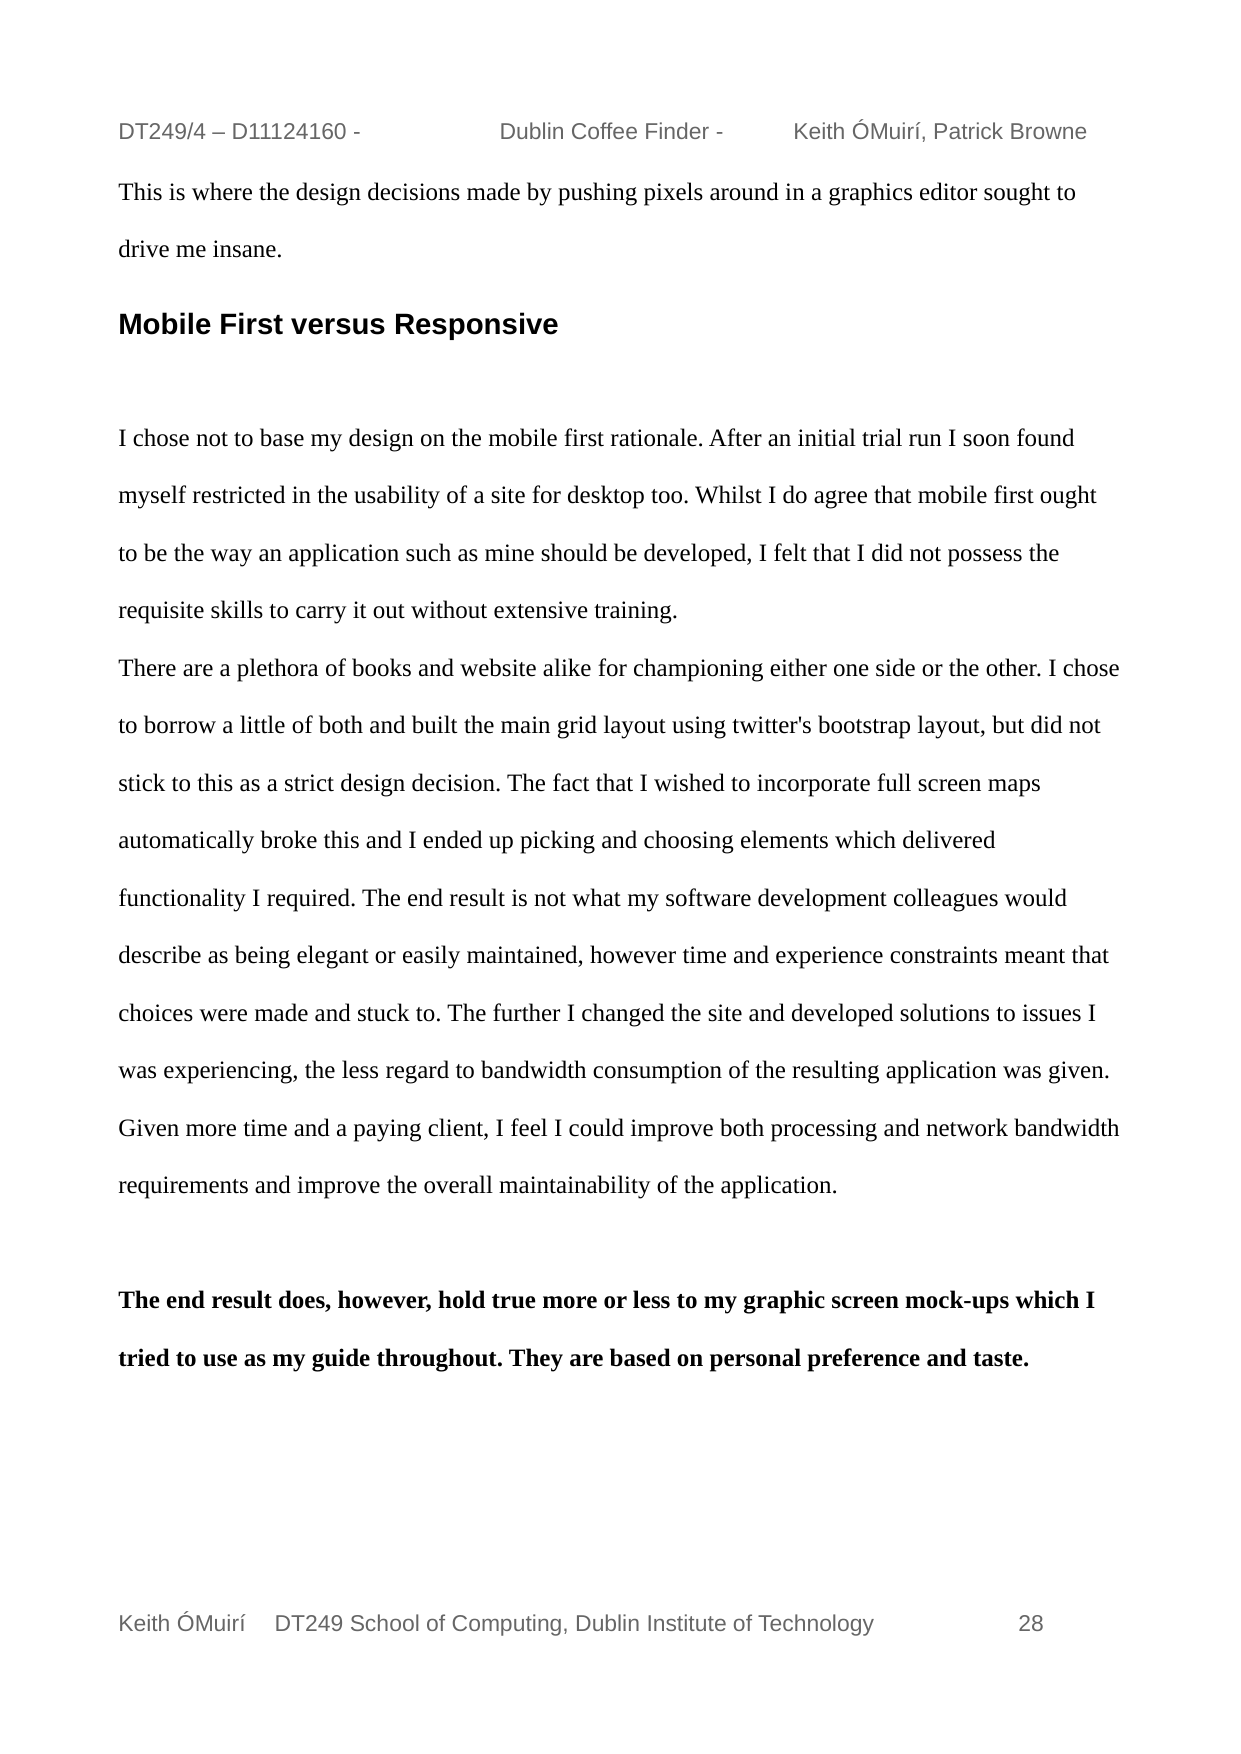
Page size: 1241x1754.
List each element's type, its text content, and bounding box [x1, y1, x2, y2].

text I chose not to base my design on the mobile first rationale. After an initial trial run I soon found myself restricted in the usability of a site for desktop too. Whilst I do agree that mobile first ought to be the way an application such as mine should be developed, I felt that I did not possess the requisite skills to carry it out without extensive training. [118, 423, 1122, 624]
text The end result does, however, hold true more or less to my graphic screen mock-ups which I tried to use as my guide throughout. They are based on personal preference and taste. [118, 1285, 1122, 1372]
text There are a plethora of books and website alike for championing either one side or the other. I chose to borrow a little of both and built the main grid layout using twitter's bootstrap layout, but did not stick to this as a strict design decision. The fact that I wished to incorporate full screen maps automatically broke this and I ended up picking and choosing elements which delivered functionality I required. The end result is not what my software development colleagues would describe as being elegant or easily maintained, however time and experience constraints meant that choices were made and stuck to. The further I changed the site and developed solutions to issues I was experiencing, the less regard to bandwidth consumption of the resulting application was given. Given more time and a paying client, I feel I could improve both processing and network bandwidth requirements and improve the overall maintainability of the application. [118, 653, 1122, 1199]
text This is where the design decisions made by pushing pixels around in a graphics editor sought to drive me insane. [118, 177, 1122, 263]
subtitle Mobile First versus Responsive [118, 307, 1122, 340]
